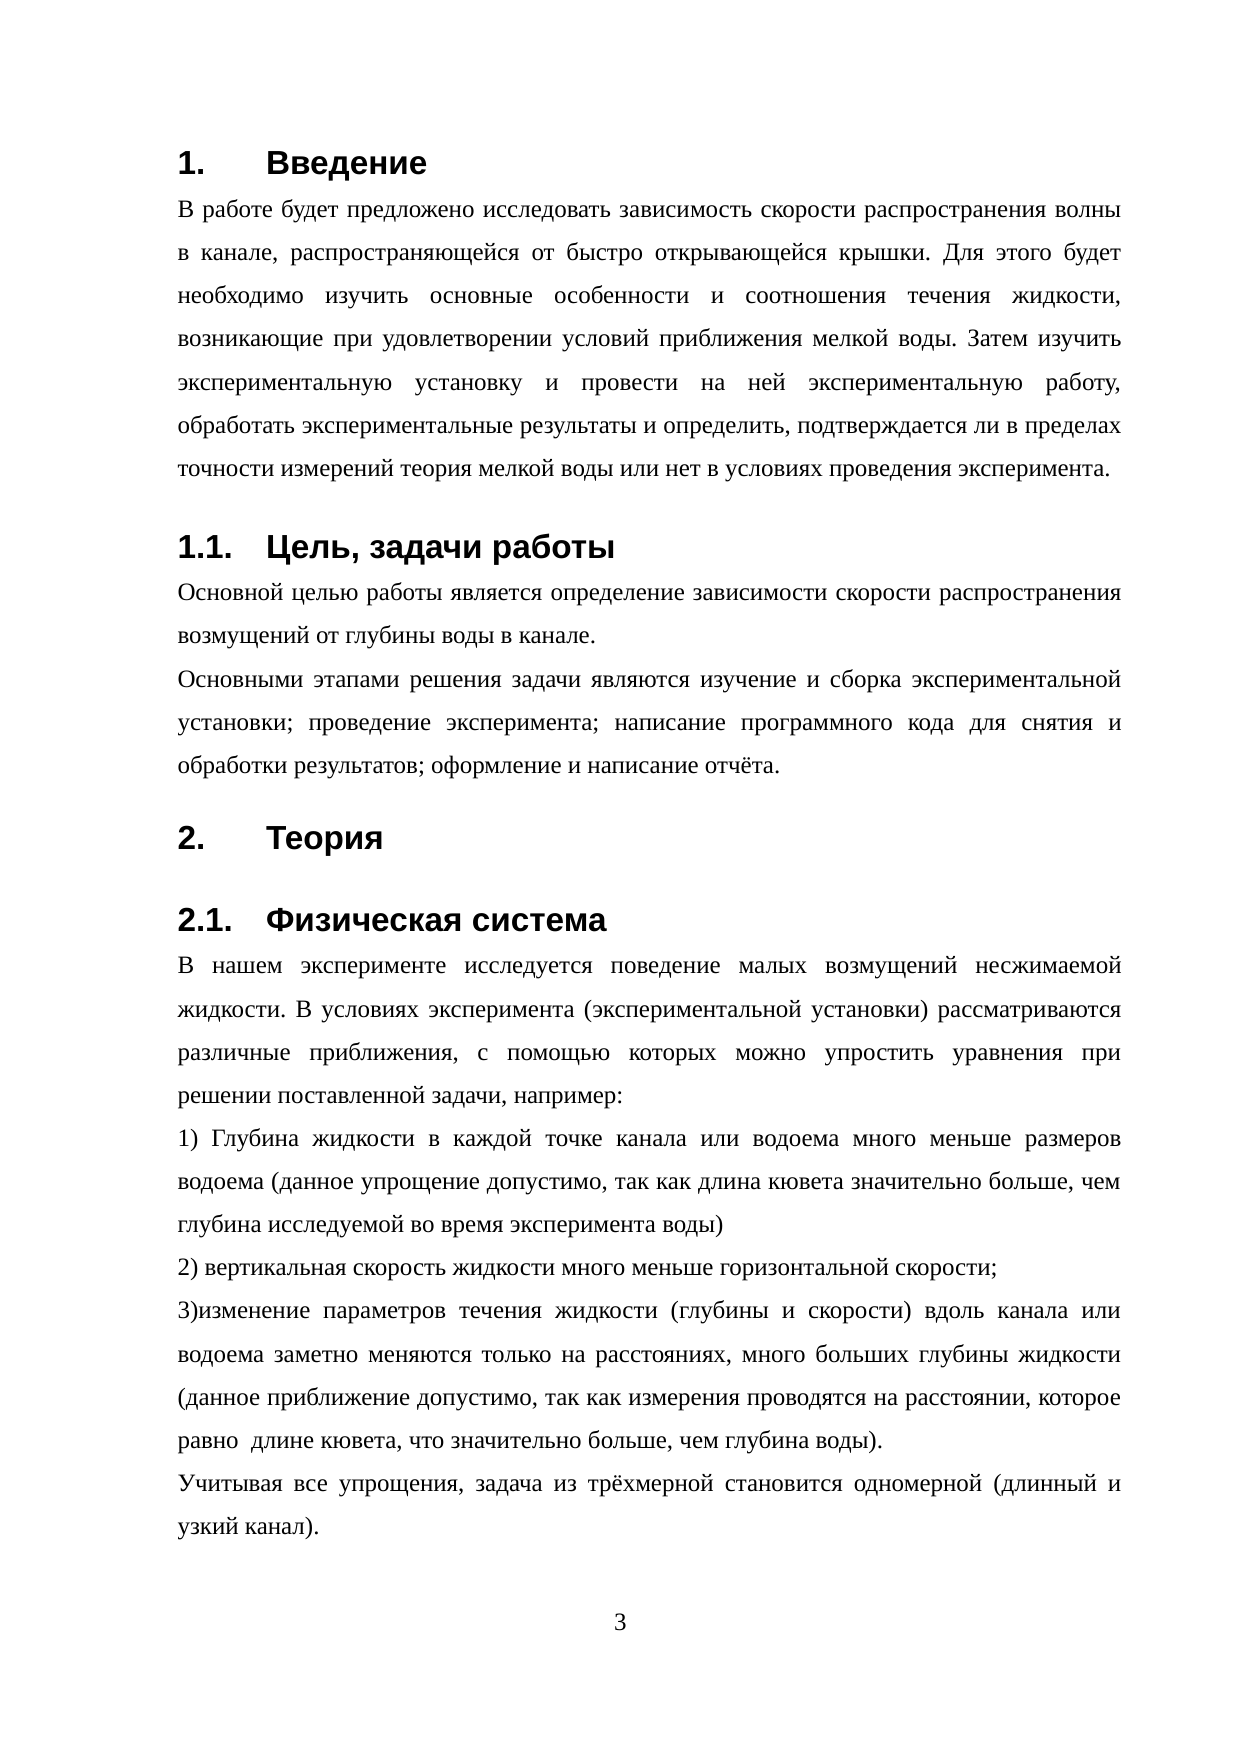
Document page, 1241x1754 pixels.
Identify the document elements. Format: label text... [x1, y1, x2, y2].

subtitle Теория [177, 818, 1093, 857]
text 1) Глубина жидкости в каждой точке канала или водоема много меньше размеров водоема (данное упрощение допустимо, так как длина кювета значительно больше, чем глубина исследуемой во время эксперимента воды) [177, 1123, 1122, 1238]
subtitle Физическая система [177, 900, 1093, 938]
text В работе будет предложено исследовать зависимость скорости распространения волны в канале, распространяющейся от быстро открывающейся крышки. Для этого будет необходимо изучить основные особенности и соотношения течения жидкости, возникающие при удовлетворении условий приближения мелкой воды. Затем изучить экспериментальную установку и провести на ней экспериментальную работу, обработать экспериментальные результаты и определить, подтверждается ли в пределах точности измерений теория мелкой воды или нет в условиях проведения эксперимента. [177, 194, 1122, 482]
text 3)изменение параметров течения жидкости (глубины и скорости) вдоль канала или водоема заметно меняются только на расстояниях, много больших глубины жидкости (данное приближение допустимо, так как измерения проводятся на расстоянии, которое равно длине кювета, что значительно больше, чем глубина воды). [177, 1296, 1122, 1454]
text Основной целью работы является определение зависимости скорости распространения возмущений от глубины воды в канале. [177, 577, 1122, 649]
text В нашем эксперименте исследуется поведение малых возмущений несжимаемой жидкости. В условиях эксперимента (экспериментальной установки) рассматриваются различные приближения, с помощью которых можно упростить уравнения при решении поставленной задачи, например: [177, 951, 1122, 1109]
text Учитывая все упрощения, задача из трёхмерной становится одномерной (длинный и узкий канал). [177, 1468, 1122, 1540]
subtitle Цель, задачи работы [177, 527, 1093, 565]
text Основными этапами решения задачи являются изучение и сборка экспериментальной установки; проведение эксперимента; написание программного кода для снятия и обработки результатов; оформление и написание отчёта. [177, 664, 1122, 779]
text 2) вертикальная скорость жидкости много меньше горизонтальной скорости; [177, 1252, 1122, 1281]
subtitle Введение [177, 143, 1093, 182]
